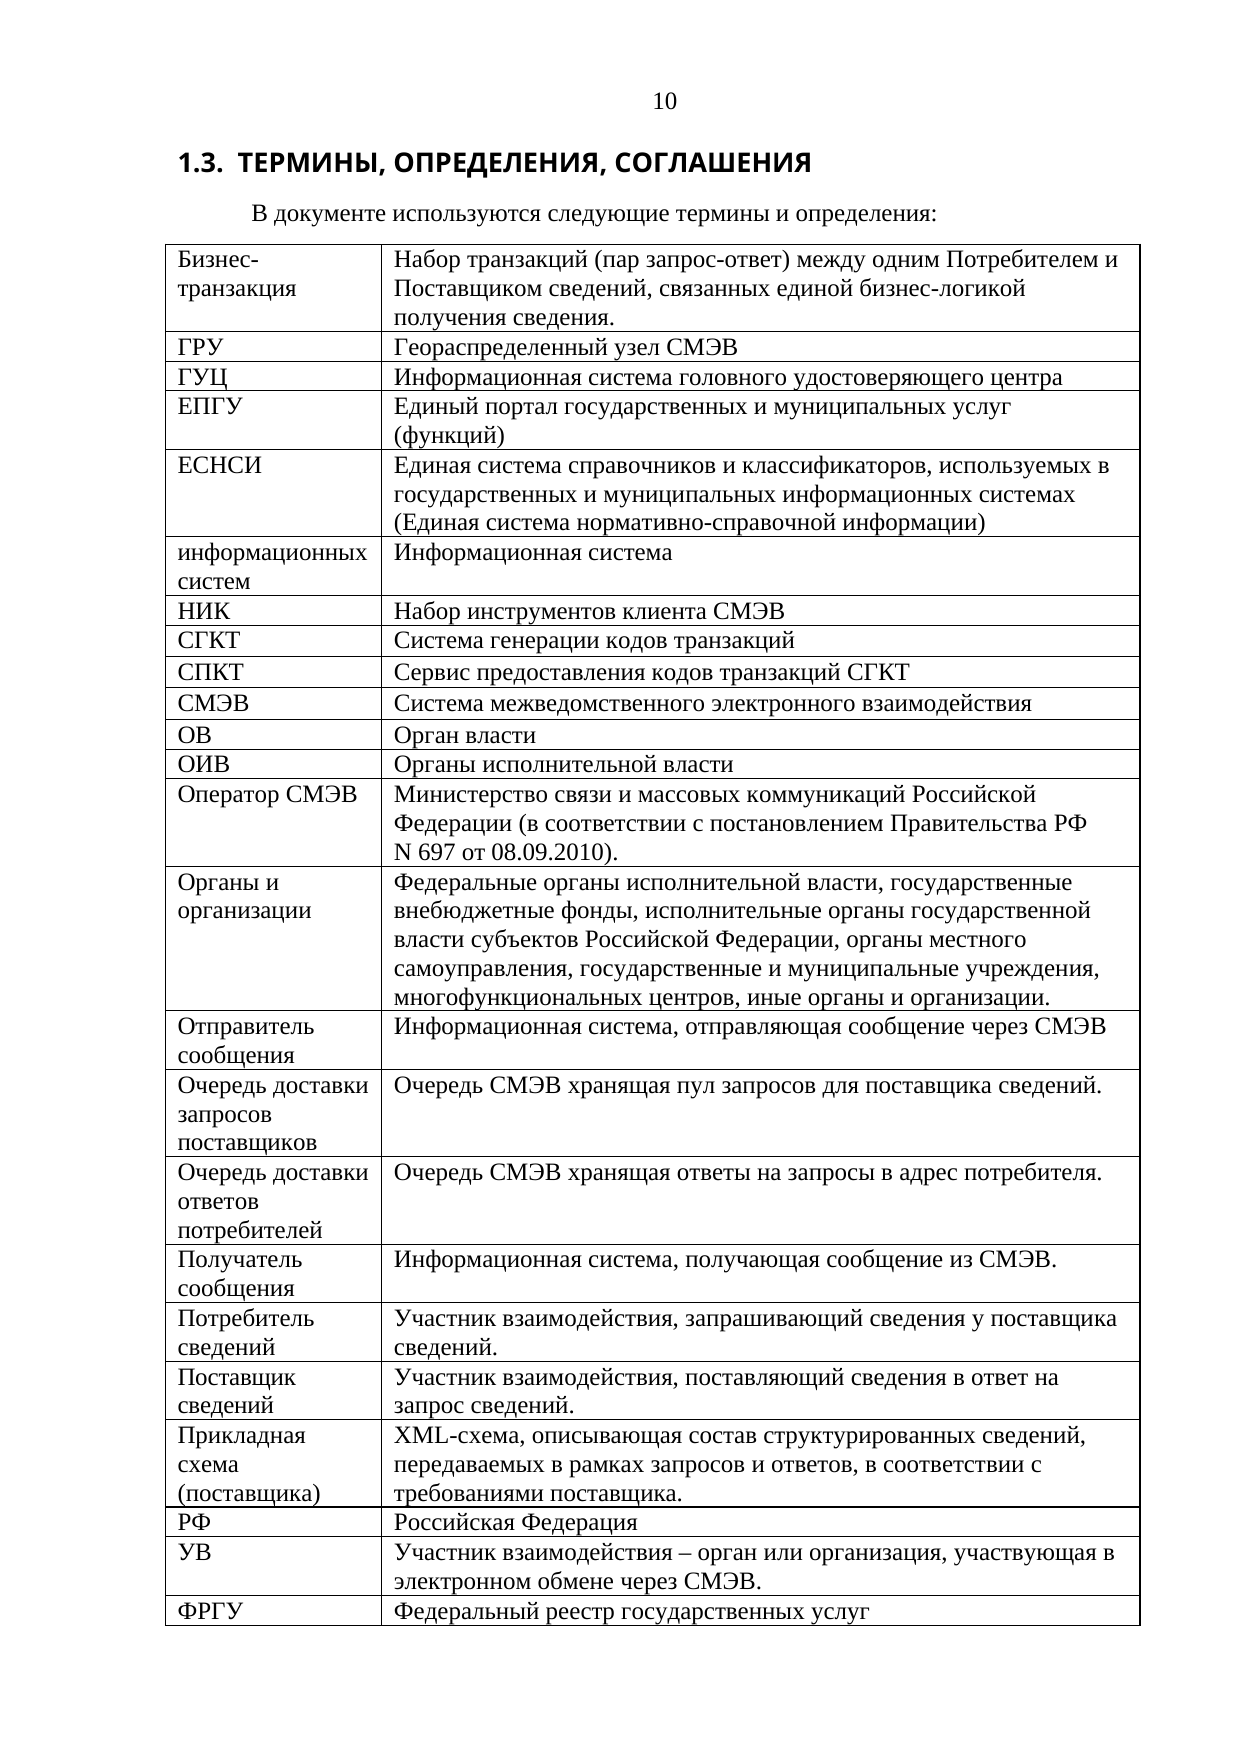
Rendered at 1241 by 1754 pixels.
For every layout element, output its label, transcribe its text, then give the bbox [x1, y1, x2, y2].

table_cell Органы исполнительной власти [382, 750, 1139, 778]
table_cell Органы и организации [166, 867, 381, 1010]
table_cell Федеральные органы исполнительной власти, государственные внебюджетные фонды, исполнительные органы государственной власти субъектов Российской Федерации, органы местного самоуправления, государственные и муниципальные учреждения, многофункциональных центров, иные органы и организации. [382, 867, 1139, 1010]
table_cell ОИВ [166, 750, 381, 778]
table_cell Система межведомственного электронного взаимодействия [382, 688, 1139, 719]
table_cell информационных систем [166, 537, 381, 595]
table_cell ФРГУ [166, 1596, 381, 1624]
table_cell Участник взаимодействия, поставляющий сведения в ответ на запрос сведений. [382, 1362, 1139, 1419]
subtitle Термины, определения, соглашения [177, 143, 1152, 180]
table_cell Информационная система, отправляющая сообщение через СМЭВ [382, 1011, 1139, 1069]
table_cell Единая система справочников и классификаторов, используемых в государственных и муниципальных информационных системах (Единая система нормативно-справочной информации) [382, 450, 1139, 536]
table_cell Очередь доставки ответов потребителей [166, 1157, 381, 1243]
table_cell ГРУ [166, 332, 381, 361]
table_cell Геораспределенный узел СМЭВ [382, 332, 1139, 361]
table_cell Очередь доставки запросов поставщиков [166, 1070, 381, 1156]
table_cell Орган власти [382, 720, 1139, 748]
table_cell Очередь СМЭВ хранящая пул запросов для поставщика сведений. [382, 1070, 1139, 1156]
table_header Набор транзакций (пар запрос-ответ) между одним Потребителем и Поставщиком сведений, связанных единой бизнес-логикой получения сведения. [382, 245, 1139, 331]
table_cell Система генерации кодов транзакций [382, 626, 1139, 656]
table_cell Информационная система головного удостоверяющего центра [382, 362, 1139, 390]
table_cell Поставщик сведений [166, 1362, 381, 1419]
table_cell Участник взаимодействия – орган или организация, участвующая в электронном обмене через СМЭВ. [382, 1537, 1139, 1595]
text В документе используются следующие термины и определения: [177, 198, 1152, 227]
table_cell Российская Федерация [382, 1508, 1139, 1536]
table_cell РФ [166, 1508, 381, 1536]
table_cell Оператор СМЭВ [166, 779, 381, 866]
table_cell Участник взаимодействия, запрашивающий сведения у поставщика сведений. [382, 1303, 1139, 1361]
table_cell Получатель сообщения [166, 1245, 381, 1302]
table_cell Потребитель сведений [166, 1303, 381, 1361]
table_cell ЕСНСИ [166, 450, 381, 536]
table_header Бизнес-транзакция [166, 245, 381, 331]
table_cell ЕПГУ [166, 391, 381, 449]
table_cell Федеральный реестр государственных услуг [382, 1596, 1139, 1624]
table_cell СПКТ [166, 657, 381, 687]
table_cell Министерство связи и массовых коммуникаций Российской Федерации (в соответствии с постановлением Правительства РФ N 697 от 08.09.2010). [382, 779, 1139, 866]
table_cell СГКТ [166, 626, 381, 656]
table_cell УВ [166, 1537, 381, 1595]
table_cell Информационная система, получающая сообщение из СМЭВ. [382, 1245, 1139, 1302]
table_cell Очередь СМЭВ хранящая ответы на запросы в адрес потребителя. [382, 1157, 1139, 1243]
table_cell ГУЦ [166, 362, 381, 390]
table_cell СМЭВ [166, 688, 381, 719]
table_cell НИК [166, 596, 381, 624]
table_cell Отправитель сообщения [166, 1011, 381, 1069]
table_cell ОВ [166, 720, 381, 748]
table_cell XML-схема, описывающая состав структурированных сведений, передаваемых в рамках запросов и ответов, в соответствии с требованиями поставщика. [382, 1420, 1139, 1506]
table_cell Единый портал государственных и муниципальных услуг (функций) [382, 391, 1139, 449]
table_cell Прикладная схема (поставщика) [166, 1420, 381, 1506]
table_cell Сервис предоставления кодов транзакций СГКТ [382, 657, 1139, 687]
table_cell Набор инструментов клиента СМЭВ [382, 596, 1139, 624]
table_cell Информационная система [382, 537, 1139, 595]
